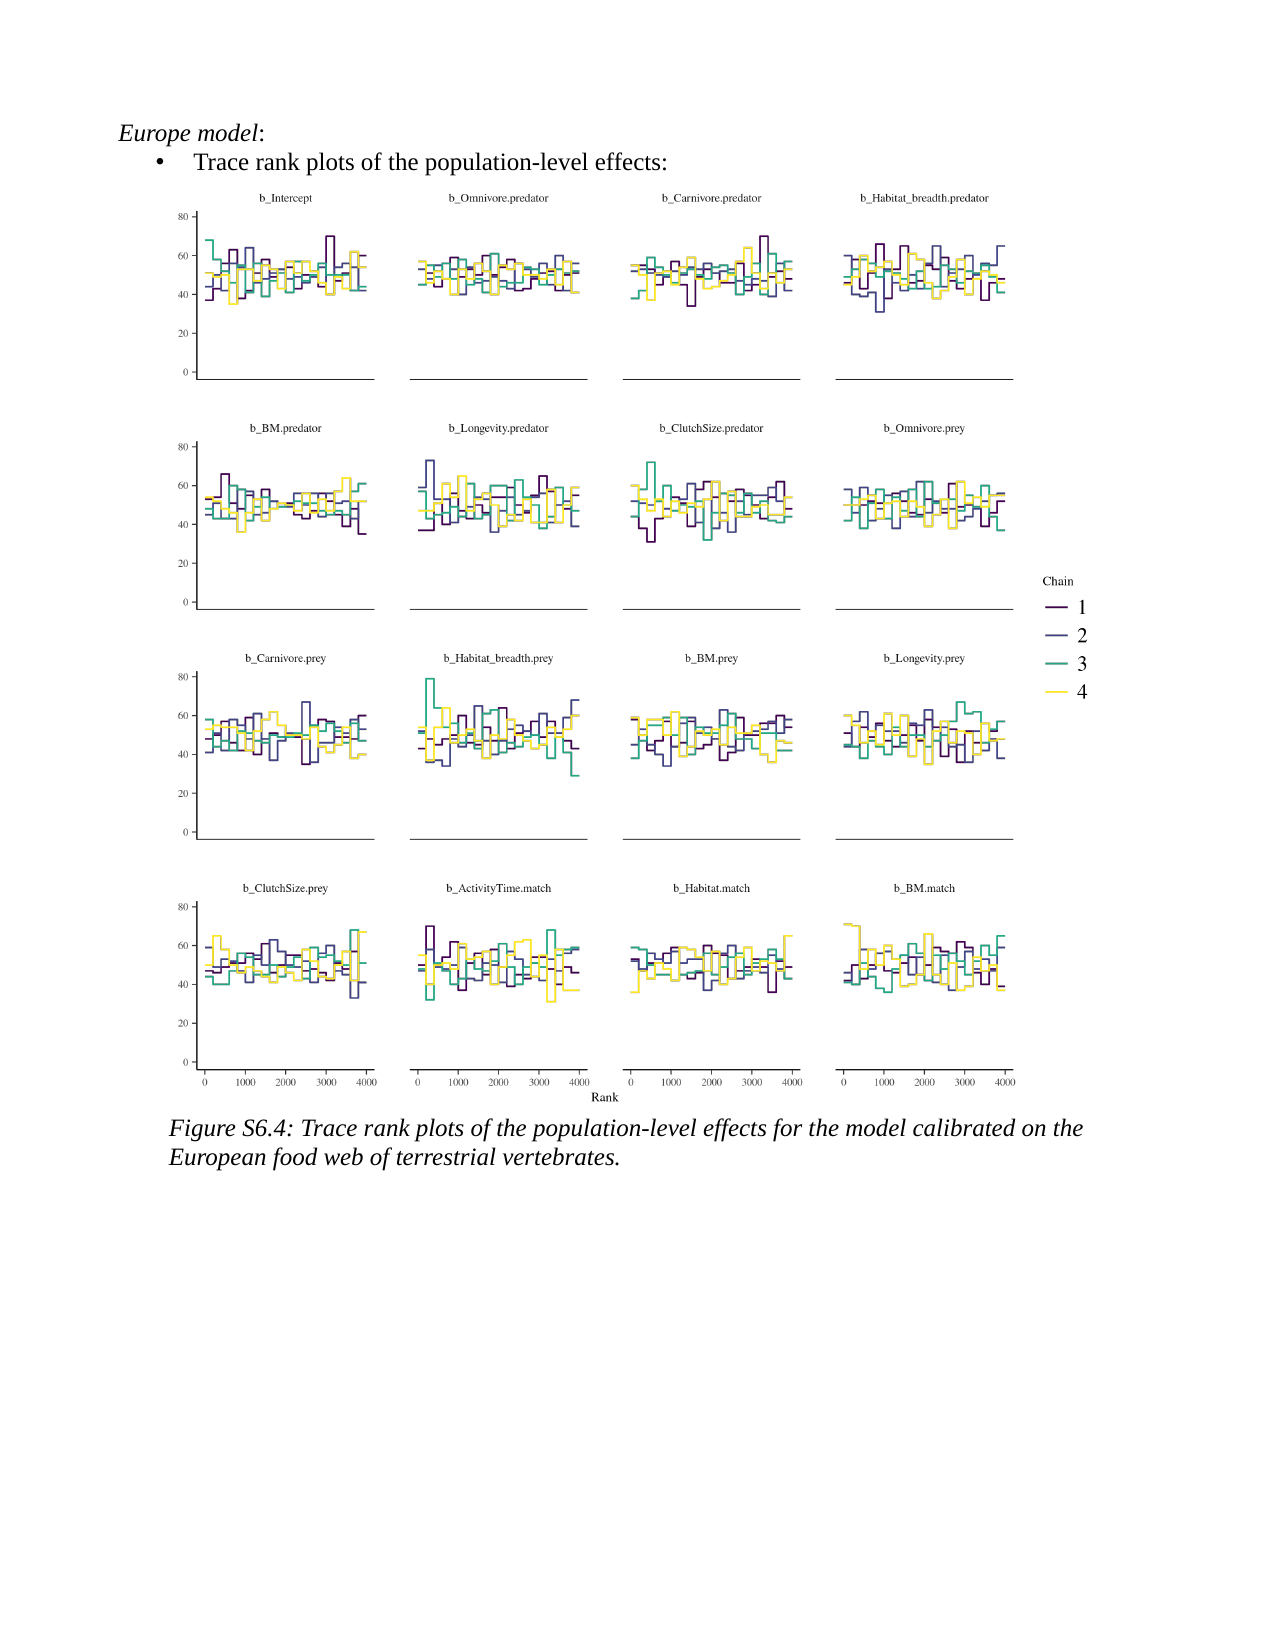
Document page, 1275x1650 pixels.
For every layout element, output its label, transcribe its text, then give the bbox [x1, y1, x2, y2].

picture [168, 175, 1107, 1114]
list Figure S6.4: Trace rank plots of the population-level effects for the model calibrated on the European food web of terrestrial vertebrates. [169, 1114, 1106, 1171]
list Trace rank plots of the population-level effects: [156, 147, 1157, 176]
text Europe model: [118, 118, 1157, 147]
